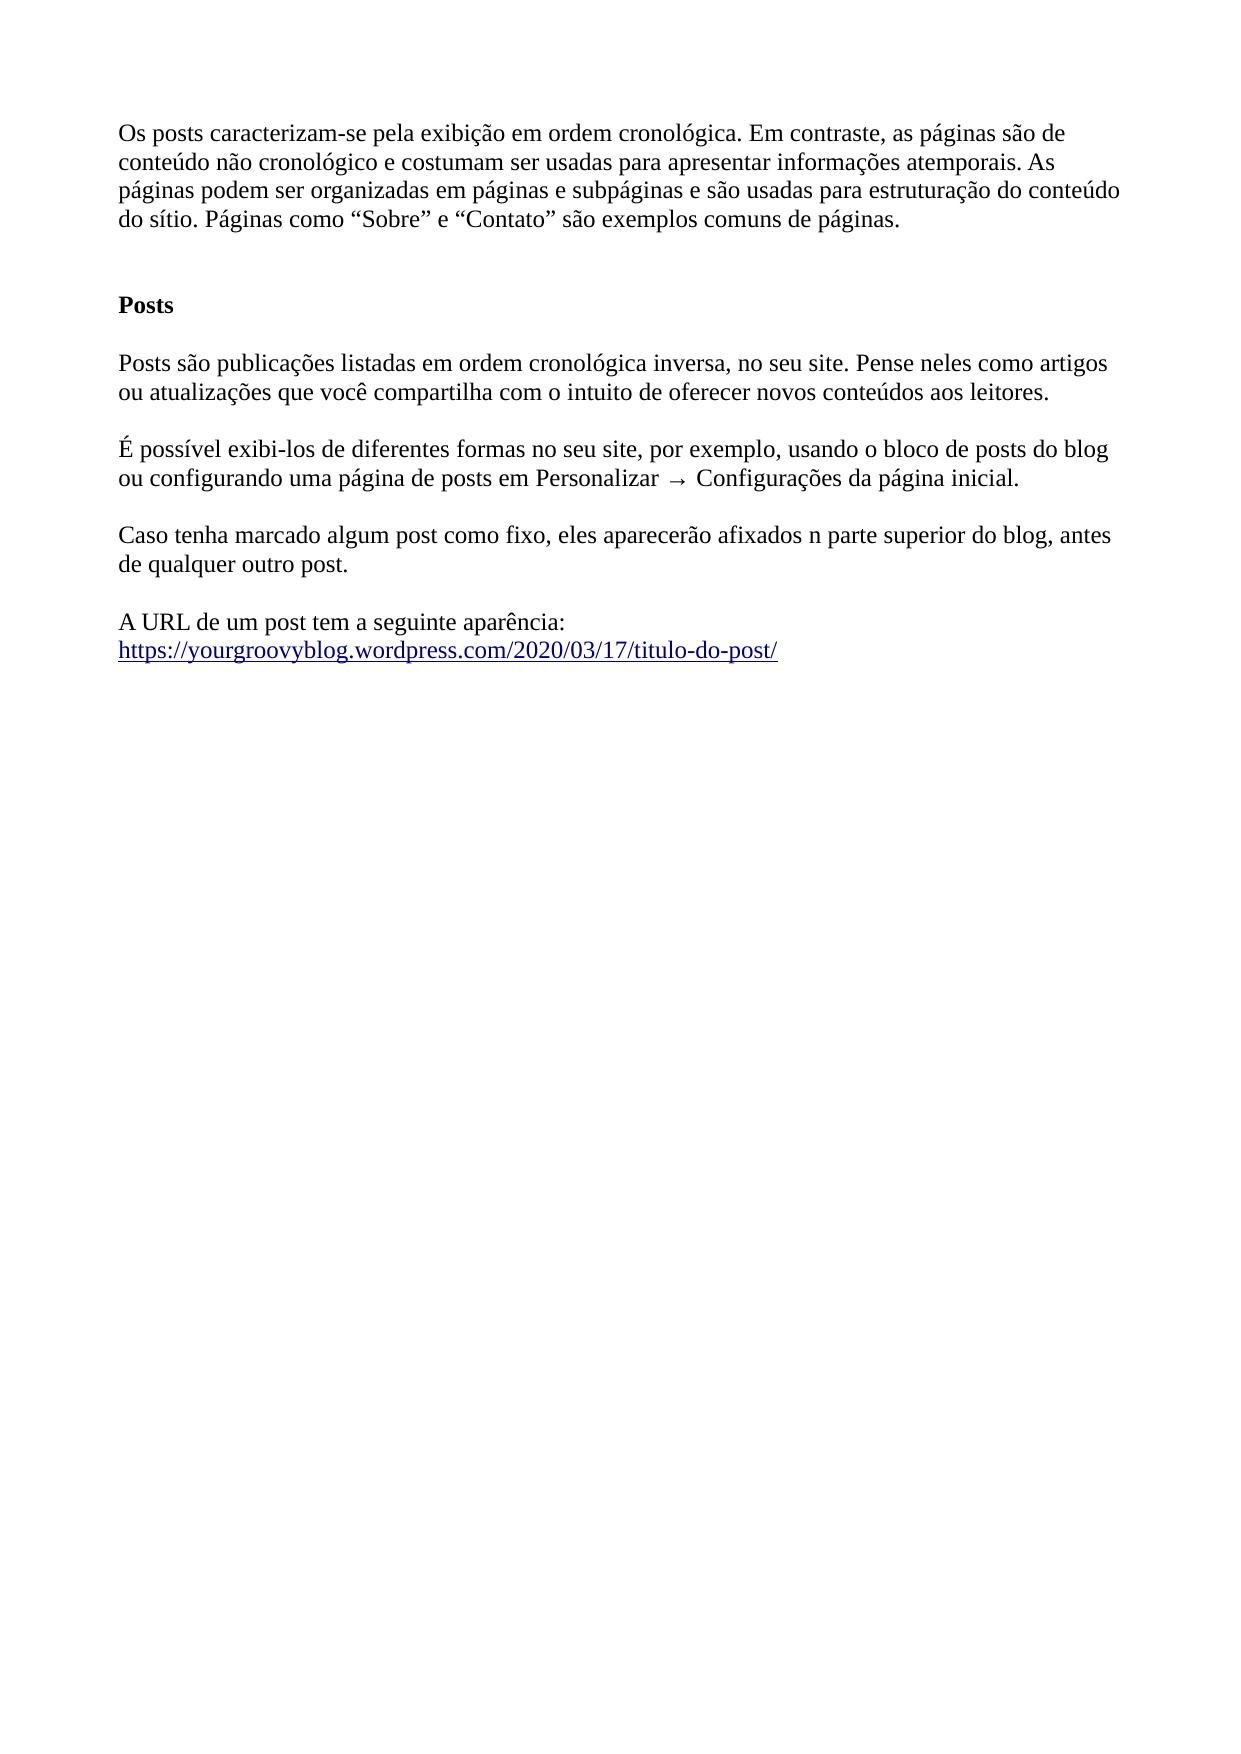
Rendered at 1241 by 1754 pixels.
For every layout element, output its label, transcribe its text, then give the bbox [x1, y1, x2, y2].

text Os posts caracterizam-se pela exibição em ordem cronológica. Em contraste, as páginas são de conteúdo não cronológico e costumam ser usadas para apresentar informações atemporais. As páginas podem ser organizadas em páginas e subpáginas e são usadas para estruturação do conteúdo do sítio. Páginas como “Sobre” e “Contato” são exemplos comuns de páginas. [118, 118, 1122, 233]
text Caso tenha marcado algum post como fixo, eles aparecerão afixados n parte superior do blog, antes de qualquer outro post. [118, 521, 1122, 578]
text Posts [118, 291, 1122, 319]
text É possível exibi-los de diferentes formas no seu site, por exemplo, usando o bloco de posts do blog ou configurando uma página de posts em Personalizar → Configurações da página inicial. [118, 434, 1122, 492]
text A URL de um post tem a seguinte aparência: https://yourgroovyblog.wordpress.com/2020/03/17/titulo-do-post/ [118, 607, 1122, 664]
text Posts são publicações listadas em ordem cronológica inversa, no seu site. Pense neles como artigos ou atualizações que você compartilha com o intuito de oferecer novos conteúdos aos leitores. [118, 348, 1122, 406]
